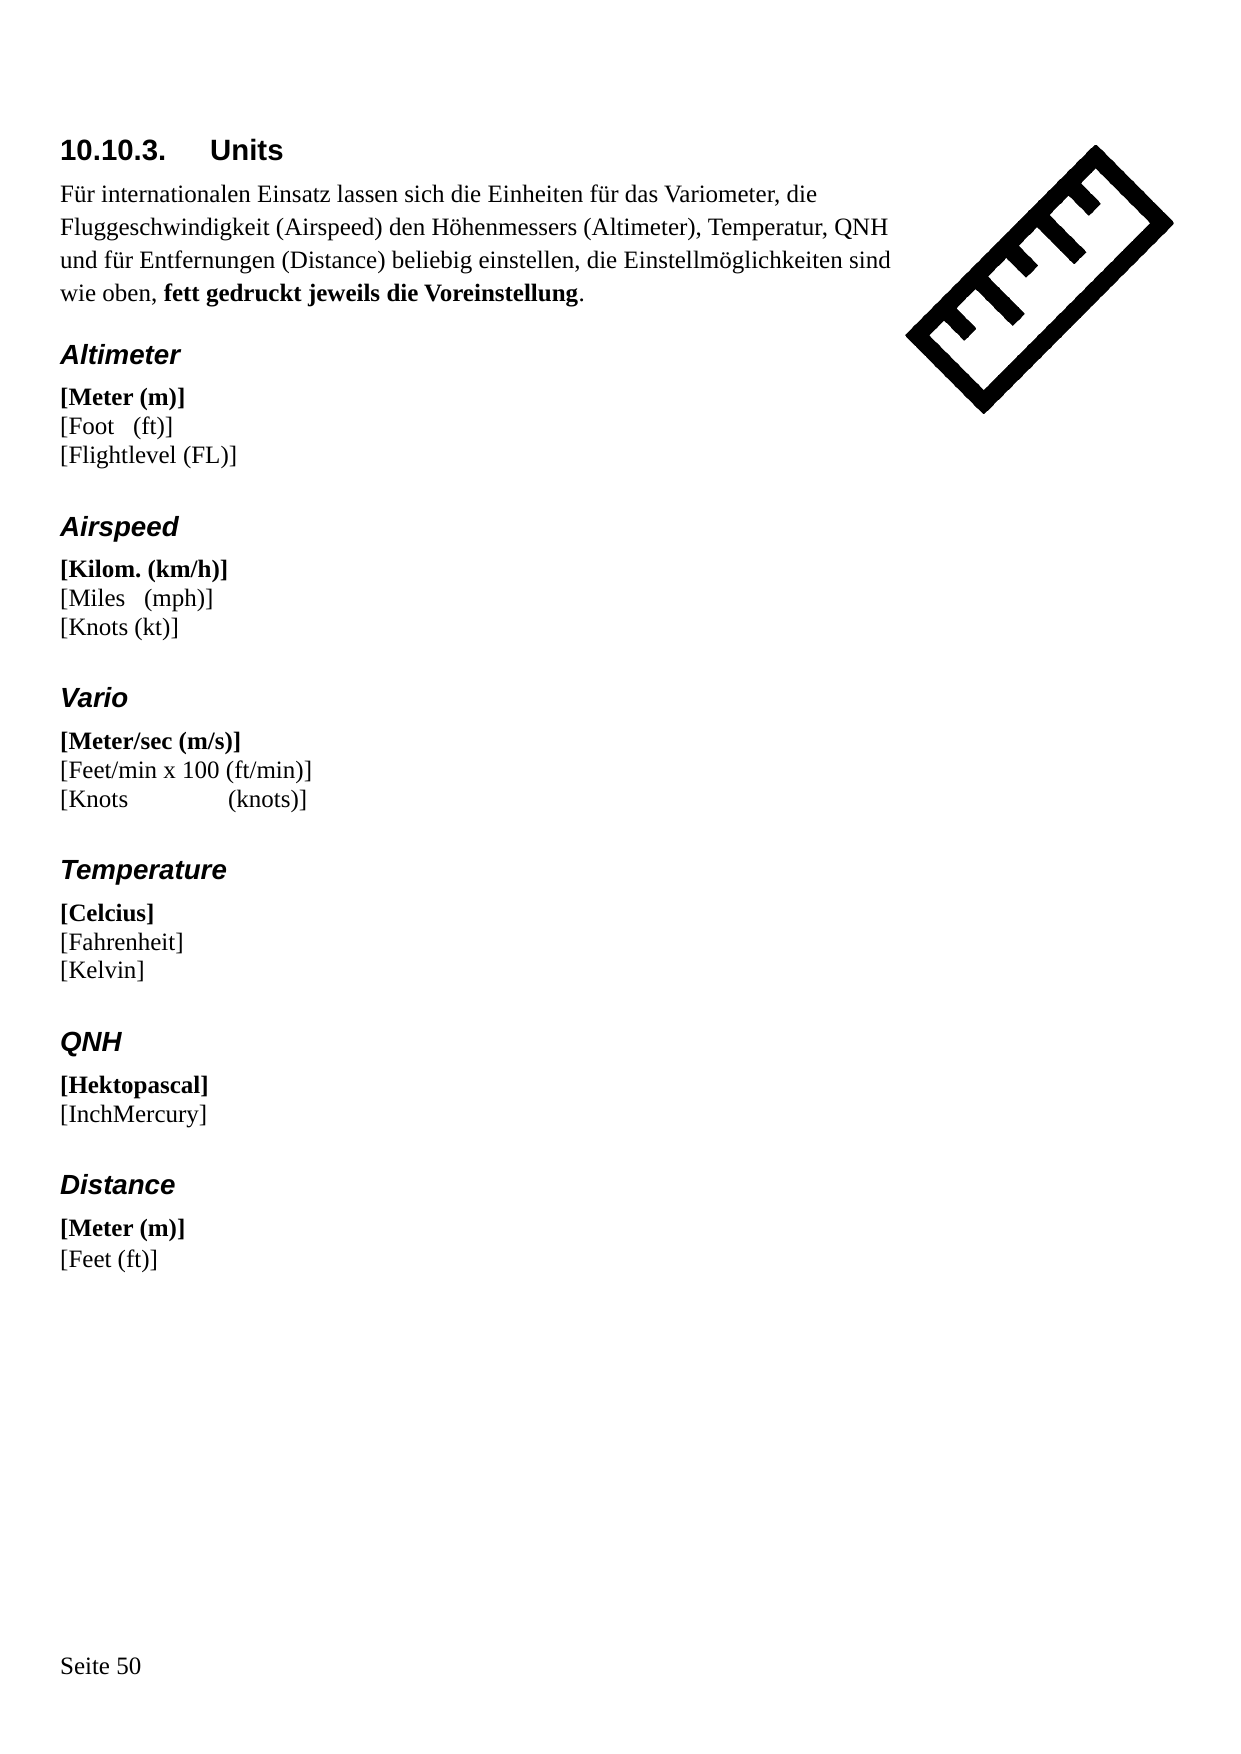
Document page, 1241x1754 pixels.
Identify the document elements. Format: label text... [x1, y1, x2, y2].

text [Feet/min x 100 (ft/min)] [60, 755, 1207, 784]
text [InchMercury] [60, 1099, 1207, 1127]
subtitle [1179, 338, 1207, 370]
picture [905, 145, 1174, 414]
subtitle Temperature [60, 854, 1207, 886]
text [Kelvin] [60, 956, 1207, 984]
subtitle Vario [60, 682, 1207, 714]
text [Hektopascal] [60, 1070, 1207, 1099]
text [1179, 382, 1207, 411]
subtitle Altimeter [60, 338, 899, 370]
subtitle Distance [60, 1169, 1207, 1201]
text [Meter (m)] [60, 1213, 1207, 1242]
text [Meter/sec (m/s)] [60, 726, 1207, 755]
text [Knots (kt)] [60, 612, 1207, 641]
text Für internationalen Einsatz lassen sich die Einheiten für das Variometer, die Fluggeschwindigkeit (Airspeed) den Höhenmessers (Altimeter), Temperatur, QNH und für Entfernungen (Distance) beliebig einstellen, die Einstellmöglichkeiten sind wie oben, fett gedruckt jeweils die Voreinstellung. [60, 179, 899, 307]
text [Kilom. (km/h)] [60, 554, 1207, 583]
text [Miles (mph)] [60, 583, 1207, 612]
text [Celcius] [60, 898, 1207, 927]
subtitle Units [60, 133, 1207, 419]
text [Flightlevel (FL)] [60, 440, 1207, 469]
subtitle Airspeed [60, 510, 1207, 542]
text [Knots (knots)] [60, 784, 1207, 812]
text [Meter (m)] [60, 382, 899, 411]
text [Fahrenheit] [60, 927, 1207, 956]
subtitle QNH [60, 1026, 1207, 1057]
text [Feet (ft)] [60, 1244, 1207, 1273]
text [Foot (ft)] [60, 411, 1207, 440]
